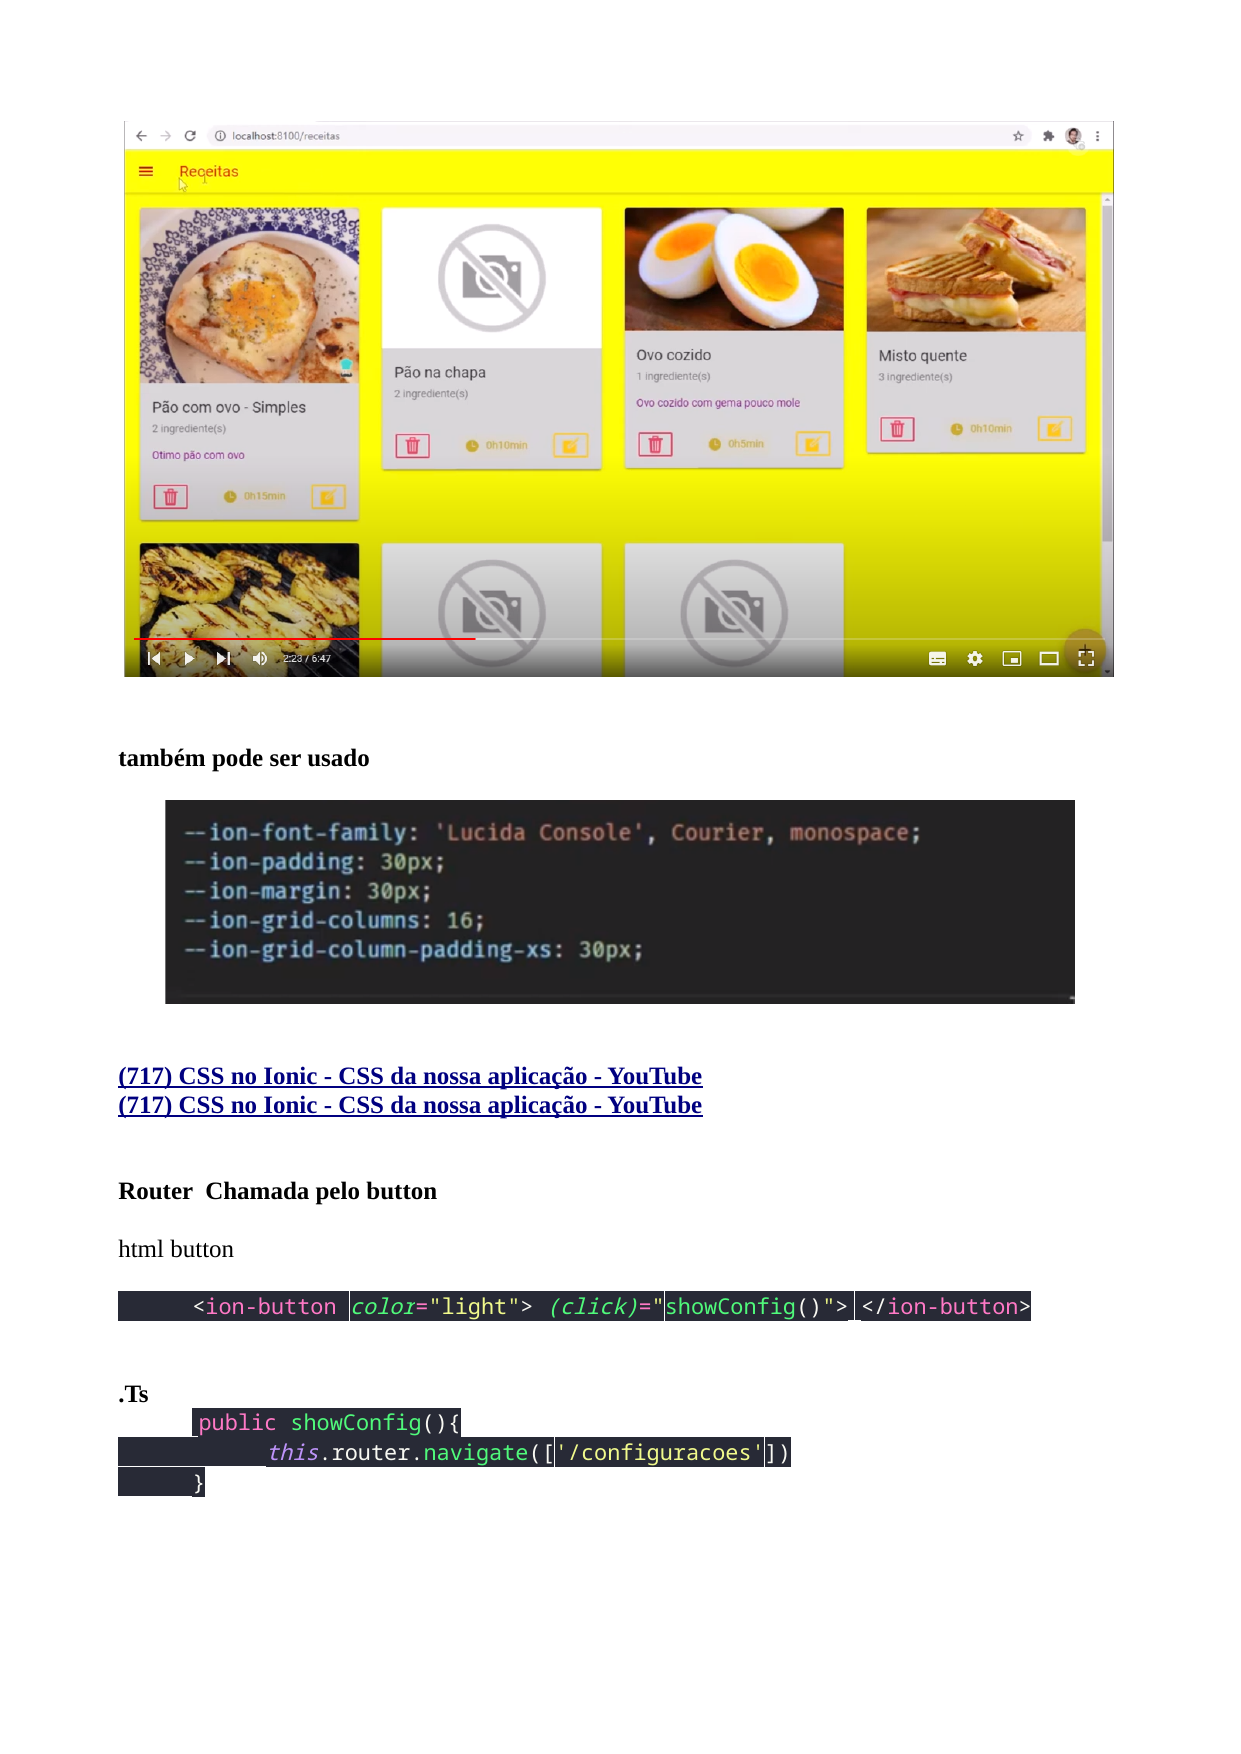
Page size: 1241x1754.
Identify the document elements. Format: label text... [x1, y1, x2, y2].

text .Ts [118, 1379, 1122, 1407]
text também pode ser usado [118, 743, 1122, 772]
text Router Chamada pelo button [118, 1176, 1122, 1205]
text (717) CSS no Ionic - CSS da nossa aplicação - YouTube [118, 1061, 1122, 1090]
picture [165, 800, 1075, 1004]
text html button [118, 1234, 1122, 1263]
text this.router.navigate(['/configuracoes']) [118, 1437, 1122, 1467]
text (717) CSS no Ionic - CSS da nossa aplicação - YouTube [118, 1090, 1122, 1119]
picture [118, 118, 1123, 686]
text <ion-button color="light"> (click)="showConfig()"> </ion-button> [118, 1291, 1122, 1321]
text } [118, 1467, 1122, 1497]
text public showConfig(){ [118, 1407, 1122, 1437]
